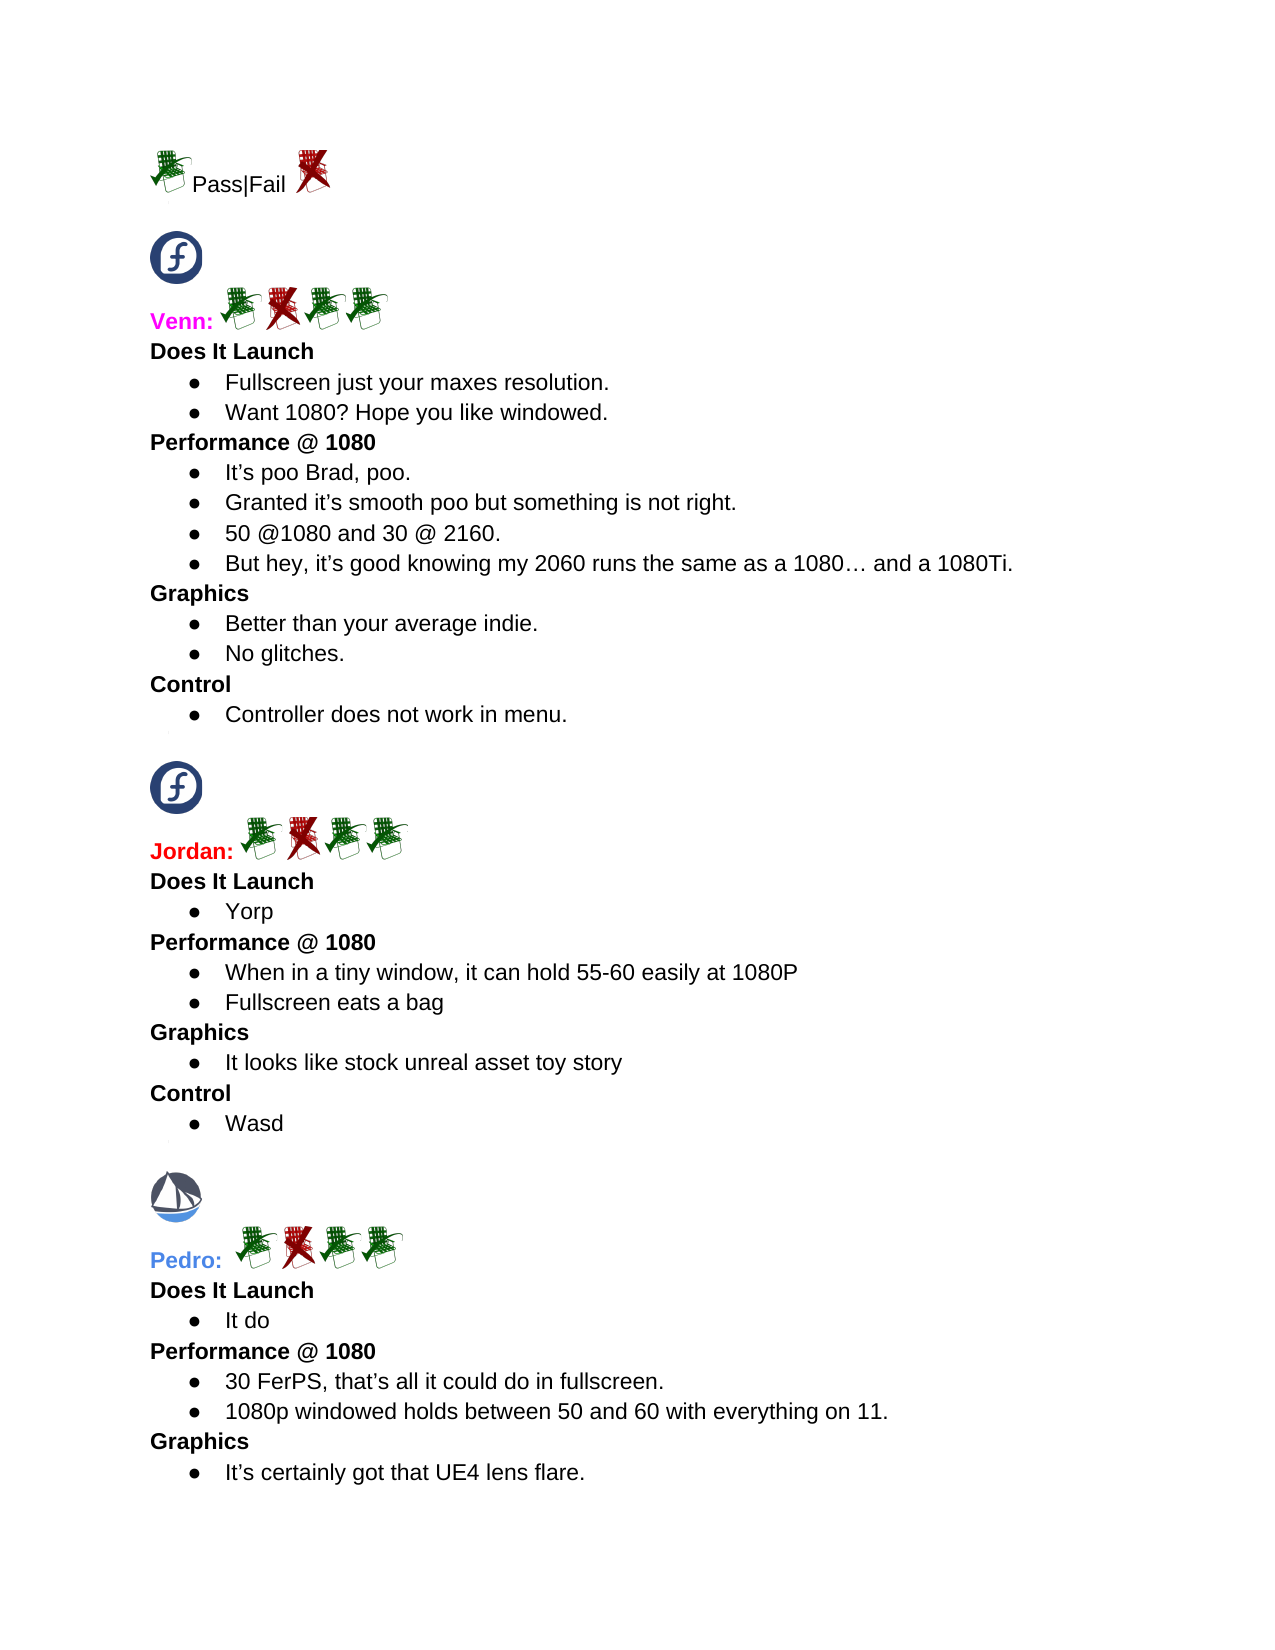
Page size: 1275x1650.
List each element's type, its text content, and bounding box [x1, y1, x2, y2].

picture [240, 817, 408, 860]
text Performance @ 1080 [150, 928, 1125, 955]
list Better than your average indie. [187, 610, 1125, 636]
picture [150, 1170, 203, 1223]
list Granted it’s smooth poo but something is not right. [187, 489, 1125, 516]
list But hey, it’s good knowing my 2060 runs the same as a 1080… and a 1080Ti. [187, 550, 1125, 576]
list Wasd [187, 1110, 1125, 1136]
list Fullscreen just your maxes resolution. [187, 368, 1125, 395]
list Yorp [187, 898, 1125, 925]
list When in a tiny window, it can hold 55-60 easily at 1080P [187, 959, 1125, 985]
text Jordan: [150, 761, 1125, 864]
list Want 1080? Hope you like windowed. [187, 399, 1125, 425]
text Graphics [150, 1428, 1125, 1454]
text Graphics [150, 580, 1125, 606]
list It do [187, 1307, 1125, 1334]
text Does It Launch [150, 338, 1125, 364]
list It’s certainly got that UE4 lens flare. [187, 1458, 1125, 1485]
list 30 FerPS, that’s all it could do in fullscreen. [187, 1368, 1125, 1394]
text Does It Launch [150, 1277, 1125, 1303]
text Performance @ 1080 [150, 429, 1125, 455]
list Controller does not work in menu. [187, 701, 1125, 727]
text Control [150, 671, 1125, 697]
text Control [150, 1079, 1125, 1106]
list Fullscreen eats a bag [187, 989, 1125, 1015]
text Pedro: [150, 1170, 1125, 1273]
list 50 @1080 and 30 @ 2160. [187, 519, 1125, 546]
picture [150, 761, 203, 814]
text Pass|Fail [150, 150, 1125, 197]
text Venn: [150, 231, 1125, 334]
picture [150, 150, 192, 193]
picture [220, 287, 388, 330]
text Performance @ 1080 [150, 1338, 1125, 1364]
text Does It Launch [150, 868, 1125, 894]
picture [150, 231, 203, 284]
list No glitches. [187, 640, 1125, 667]
list It looks like stock unreal asset toy story [187, 1049, 1125, 1076]
picture [235, 1226, 403, 1269]
list 1080p windowed holds between 50 and 60 with everything on 11. [187, 1398, 1125, 1424]
picture [292, 150, 335, 193]
list It’s poo Brad, poo. [187, 459, 1125, 485]
text Graphics [150, 1019, 1125, 1046]
